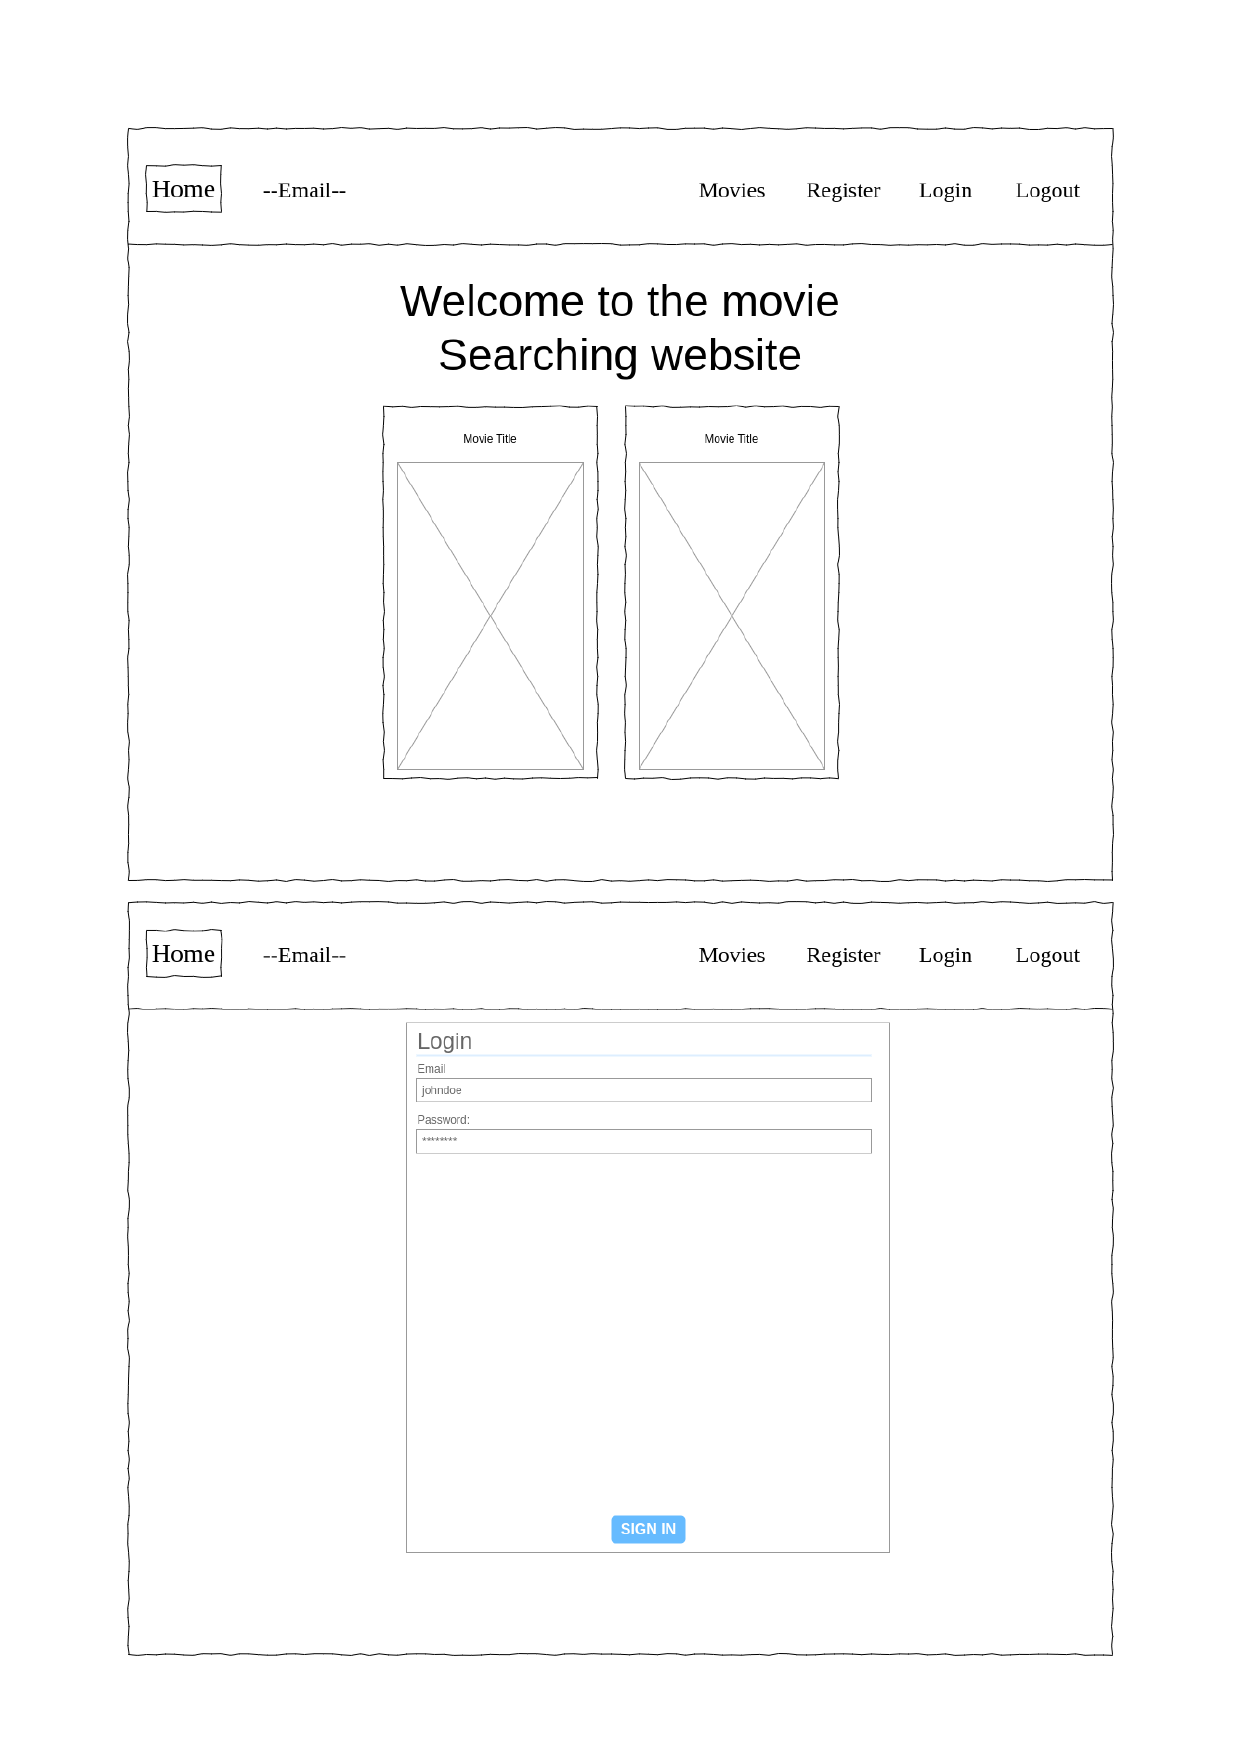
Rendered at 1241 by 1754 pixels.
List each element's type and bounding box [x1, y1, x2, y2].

picture [118, 892, 1123, 1664]
picture [118, 118, 1123, 890]
